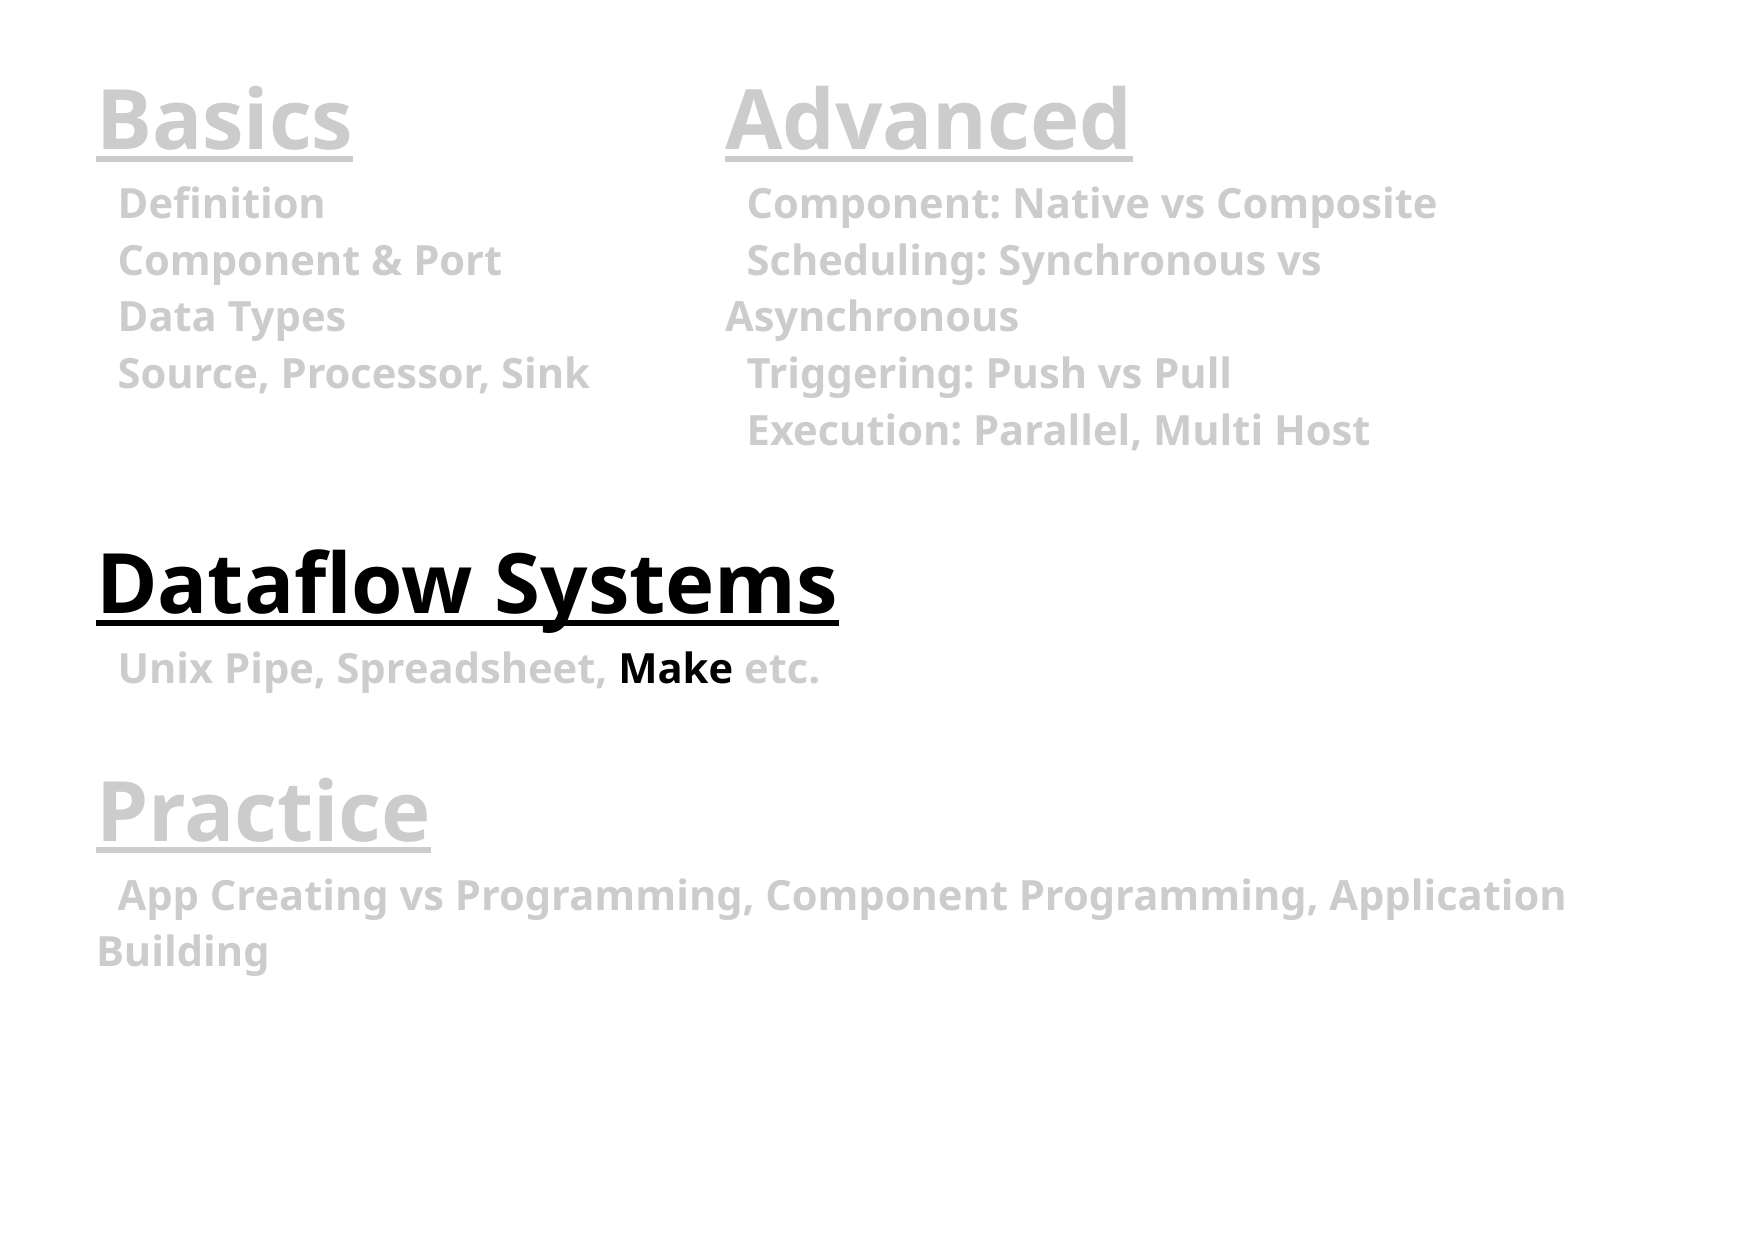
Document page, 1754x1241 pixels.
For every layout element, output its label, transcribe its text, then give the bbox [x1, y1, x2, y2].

table_cell Component: Native vs Composite Scheduling: Synchronous vs Asynchronous Triggering: Push vs Pull Execution: Parallel, Multi Host [725, 174, 1613, 468]
table_header Basics [96, 60, 725, 174]
table_header Advanced [725, 60, 1613, 174]
text Dataflow Systems [96, 525, 1699, 638]
text Unix Pipe, Spreadsheet, Make etc. [96, 638, 1699, 695]
text App Creating vs Programming, Component Programming, Application Building [96, 866, 1699, 979]
table_cell Definition Component & Port Data Types Source, Processor, Sink [96, 174, 725, 468]
text Practice [96, 695, 1699, 866]
